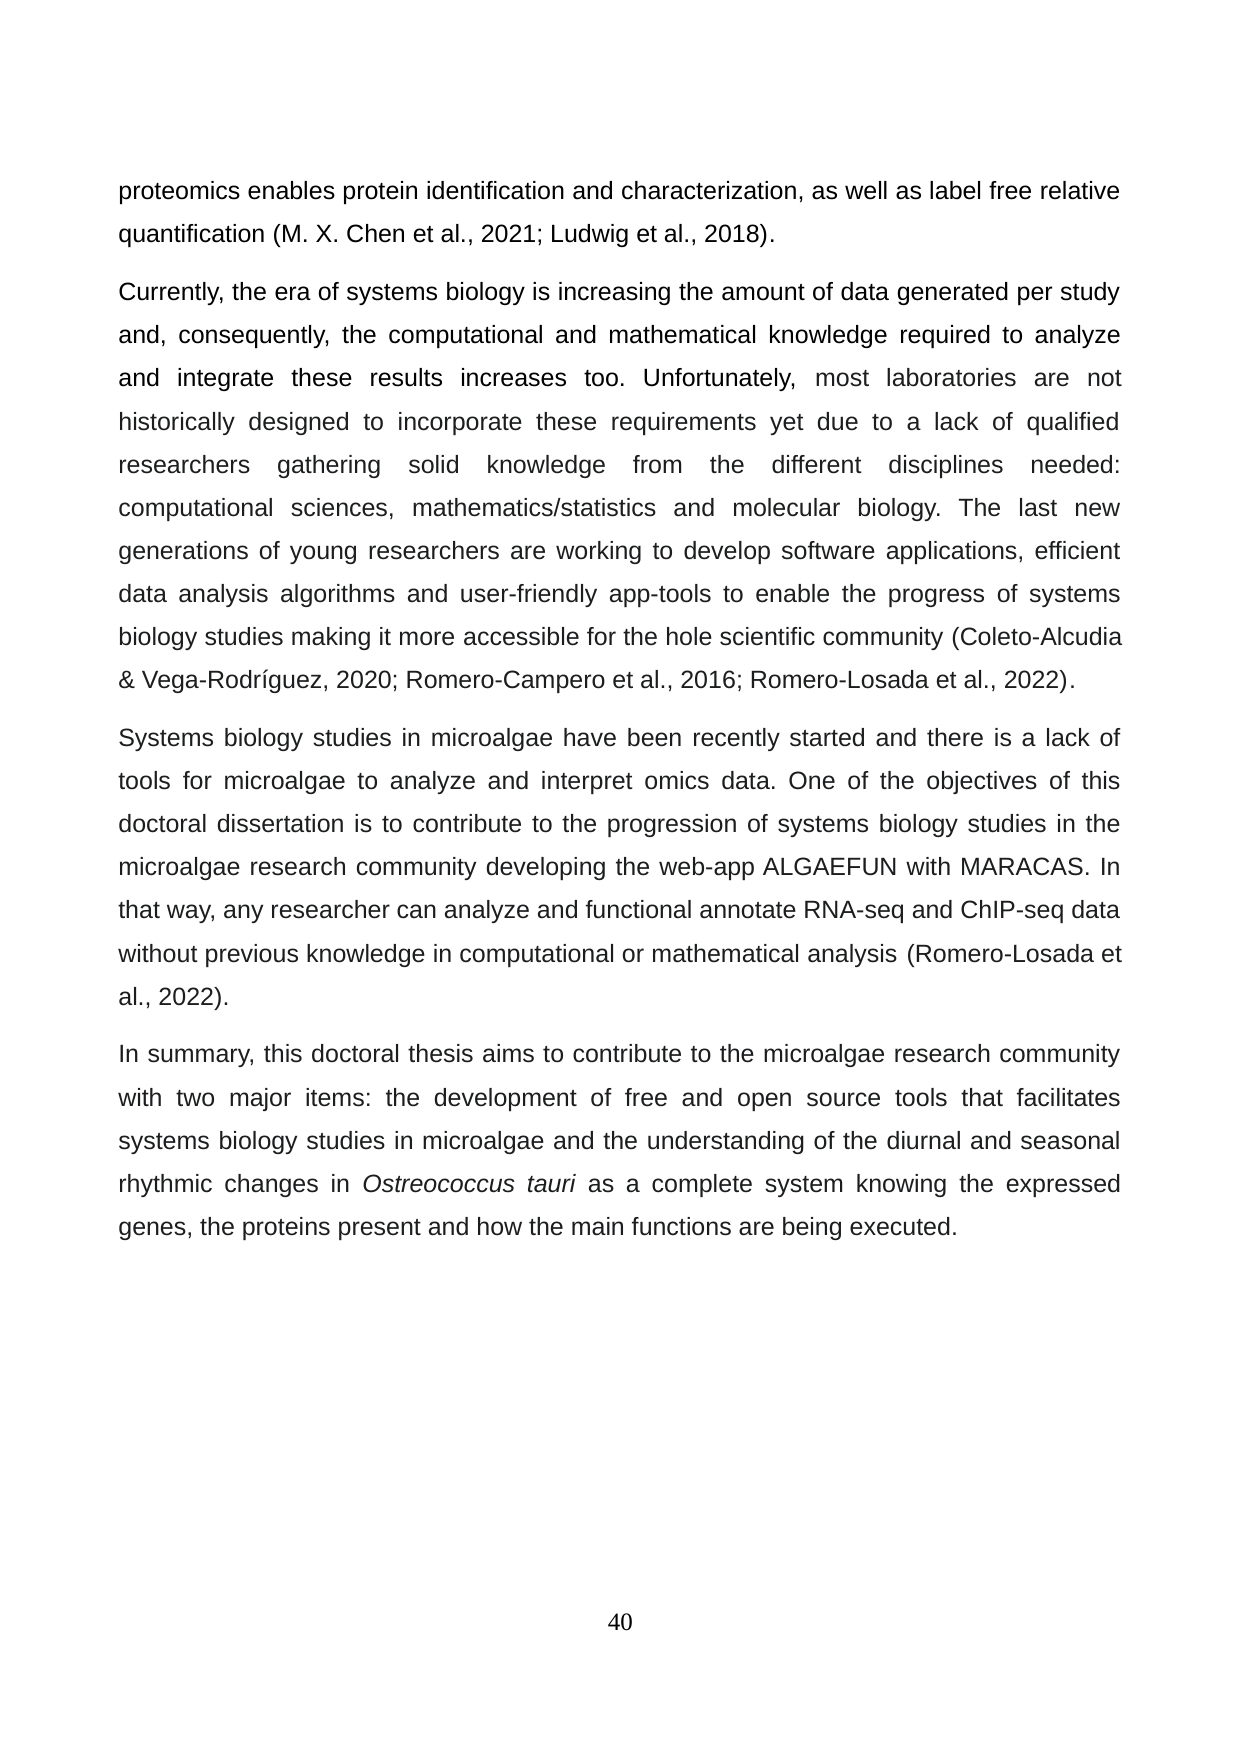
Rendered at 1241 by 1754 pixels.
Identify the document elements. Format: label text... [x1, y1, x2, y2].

text Currently, the era of systems biology is increasing the amount of data generated per study and, consequently, the computational and mathematical knowledge required to analyze and integrate these results increases too. Unfortunately, most laboratories are not historically designed to incorporate these requirements yet due to a lack of qualified researchers gathering solid knowledge from the different disciplines needed: computational sciences, mathematics/statistics and molecular biology. The last new generations of young researchers are working to develop software applications, efficient data analysis algorithms and user-friendly app-tools to enable the progress of systems biology studies making it more accessible for the hole scientific community (Coleto-Alcudia & Vega-Rodríguez, 2020; Romero-Campero et al., 2016; Romero-Losada et al., 2022)⁠. [118, 277, 1122, 694]
text Systems biology studies in microalgae have been recently started and there is a lack of tools for microalgae to analyze and interpret omics data. One of the objectives of this doctoral dissertation is to contribute to the progression of systems biology studies in the microalgae research community developing the web-app ALGAEFUN with MARACAS. In that way, any researcher can analyze and functional annotate RNA-seq and ChIP-seq data without previous knowledge in computational or mathematical analysis (Romero-Losada et al., 2022)⁠. [118, 723, 1122, 1011]
text proteomics enables protein identification and characterization, as well as label free relative quantification (M. X. Chen et al., 2021; Ludwig et al., 2018)⁠. [118, 176, 1122, 248]
text In summary, this doctoral thesis aims to contribute to the microalgae research community with two major items: the development of free and open source tools that facilitates systems biology studies in microalgae and the understanding of the diurnal and seasonal rhythmic changes in Ostreococcus tauri as a complete system knowing the expressed genes, the proteins present and how the main functions are being executed. [118, 1039, 1122, 1241]
